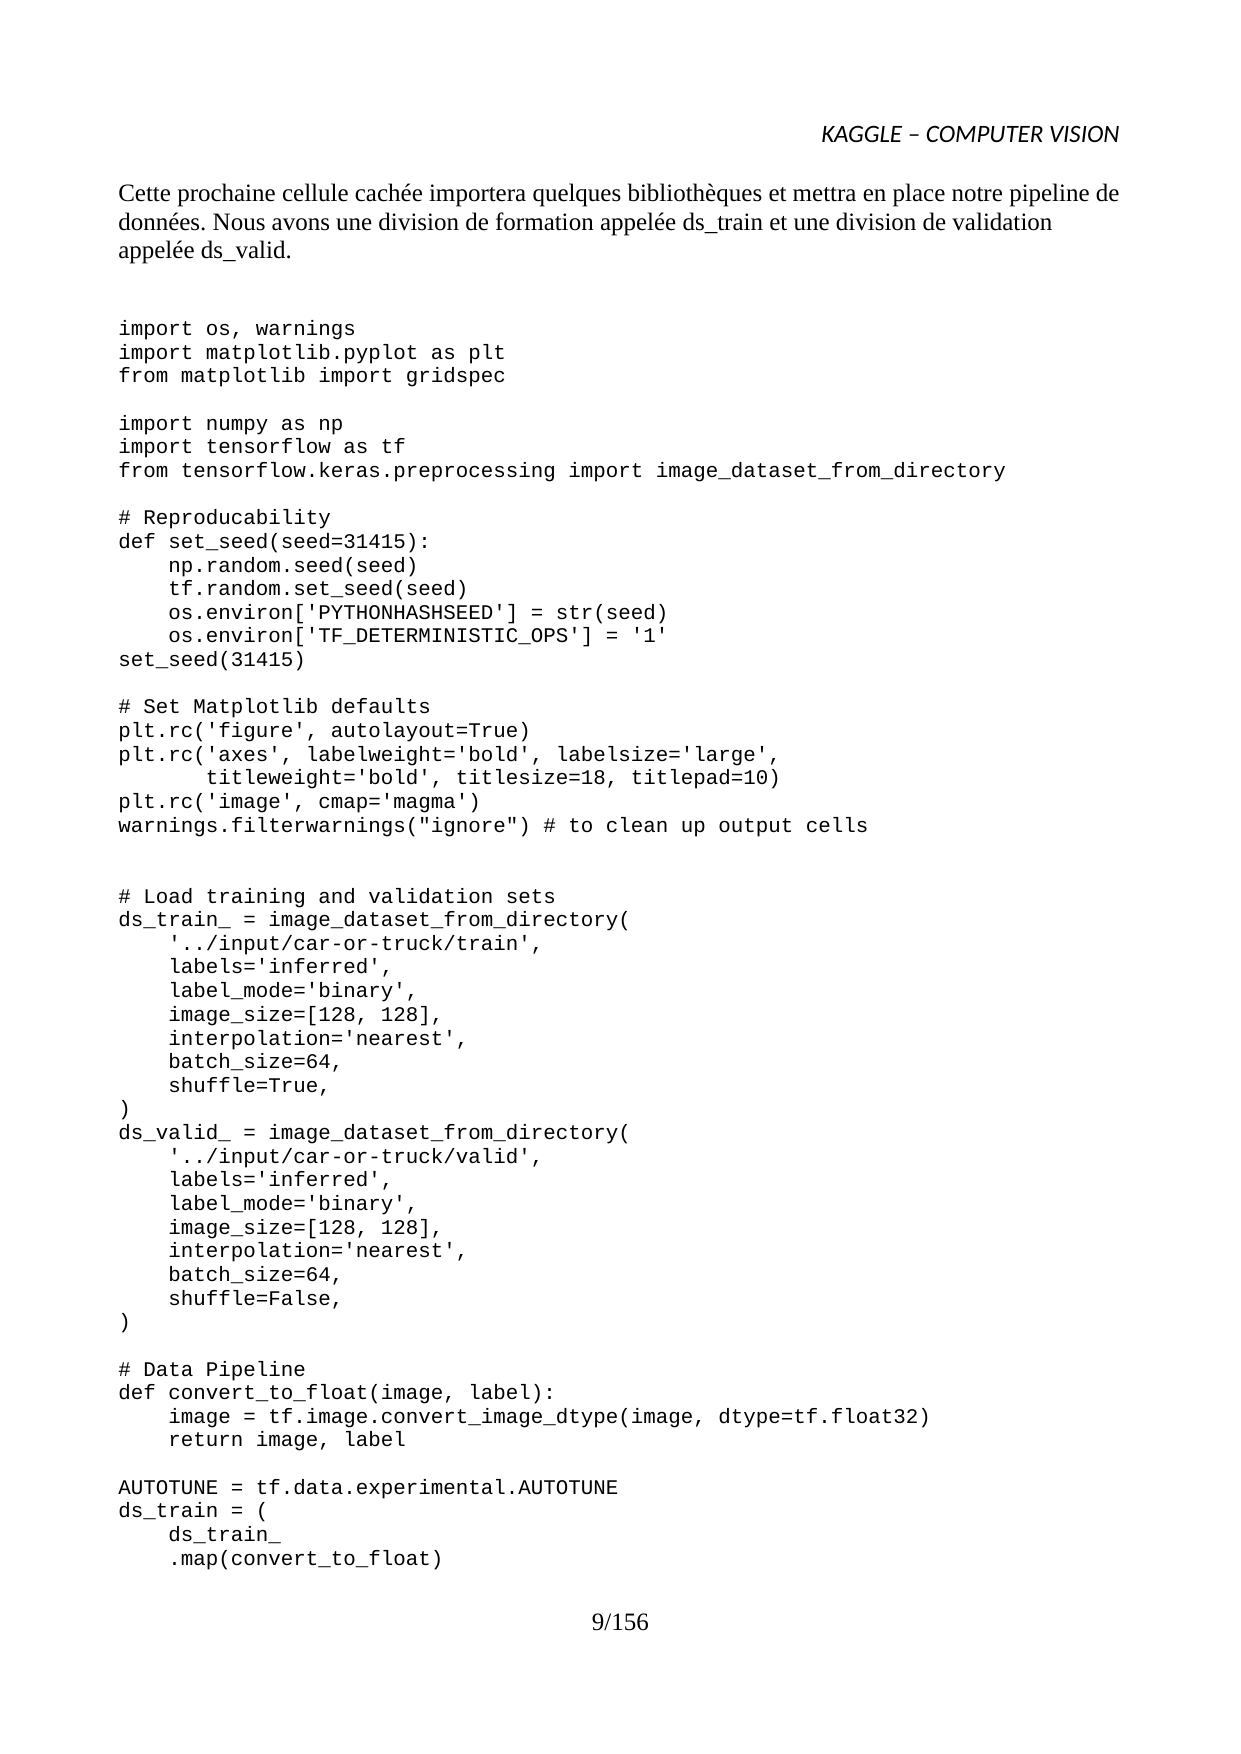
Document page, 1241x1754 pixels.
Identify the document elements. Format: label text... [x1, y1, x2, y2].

text import matplotlib.pyplot as plt [118, 342, 1122, 365]
text warnings.filterwarnings("ignore") # to clean up output cells [118, 815, 1122, 838]
text # Data Pipeline [118, 1358, 1122, 1382]
text interpolation='nearest', [118, 1027, 1122, 1051]
text labels='inferred', [118, 957, 1122, 980]
text '../input/car-or-truck/train', [118, 933, 1122, 957]
text from tensorflow.keras.preprocessing import image_dataset_from_directory [118, 460, 1122, 484]
text '../input/car-or-truck/valid', [118, 1146, 1122, 1169]
text set_seed(31415) [118, 649, 1122, 673]
text ds_train_ = image_dataset_from_directory( [118, 909, 1122, 933]
text label_mode='binary', [118, 1193, 1122, 1217]
text ) [118, 1098, 1122, 1122]
text image = tf.image.convert_image_dtype(image, dtype=tf.float32) [118, 1406, 1122, 1429]
text plt.rc('image', cmap='magma') [118, 791, 1122, 815]
text batch_size=64, [118, 1051, 1122, 1075]
text os.environ['TF_DETERMINISTIC_OPS'] = '1' [118, 626, 1122, 649]
text ds_valid_ = image_dataset_from_directory( [118, 1122, 1122, 1146]
text os.environ['PYTHONHASHSEED'] = str(seed) [118, 602, 1122, 626]
text plt.rc('figure', autolayout=True) [118, 720, 1122, 744]
text image_size=[128, 128], [118, 1004, 1122, 1027]
text import os, warnings [118, 318, 1122, 342]
text def convert_to_float(image, label): [118, 1382, 1122, 1406]
text ds_train = ( [118, 1500, 1122, 1524]
text interpolation='nearest', [118, 1240, 1122, 1264]
text label_mode='binary', [118, 980, 1122, 1004]
text return image, label [118, 1429, 1122, 1453]
text ds_train_ [118, 1524, 1122, 1548]
text from matplotlib import gridspec [118, 365, 1122, 389]
text Cette prochaine cellule cachée importera quelques bibliothèques et mettra en place notre pipeline de données. Nous avons une division de formation appelée ds_train et une division de validation appelée ds_valid. [118, 178, 1122, 264]
text image_size=[128, 128], [118, 1217, 1122, 1240]
text shuffle=True, [118, 1075, 1122, 1098]
text def set_seed(seed=31415): [118, 531, 1122, 554]
text # Set Matplotlib defaults [118, 696, 1122, 720]
text tf.random.set_seed(seed) [118, 578, 1122, 602]
text # Load training and validation sets [118, 886, 1122, 909]
text import numpy as np [118, 413, 1122, 436]
text # Reproducability [118, 507, 1122, 531]
text import tensorflow as tf [118, 436, 1122, 460]
text labels='inferred', [118, 1169, 1122, 1193]
text np.random.seed(seed) [118, 554, 1122, 578]
text shuffle=False, [118, 1288, 1122, 1311]
text batch_size=64, [118, 1264, 1122, 1288]
text AUTOTUNE = tf.data.experimental.AUTOTUNE [118, 1477, 1122, 1500]
text ) [118, 1311, 1122, 1335]
text .map(convert_to_float) [118, 1548, 1122, 1571]
text plt.rc('axes', labelweight='bold', labelsize='large', [118, 744, 1122, 767]
text titleweight='bold', titlesize=18, titlepad=10) [118, 767, 1122, 791]
